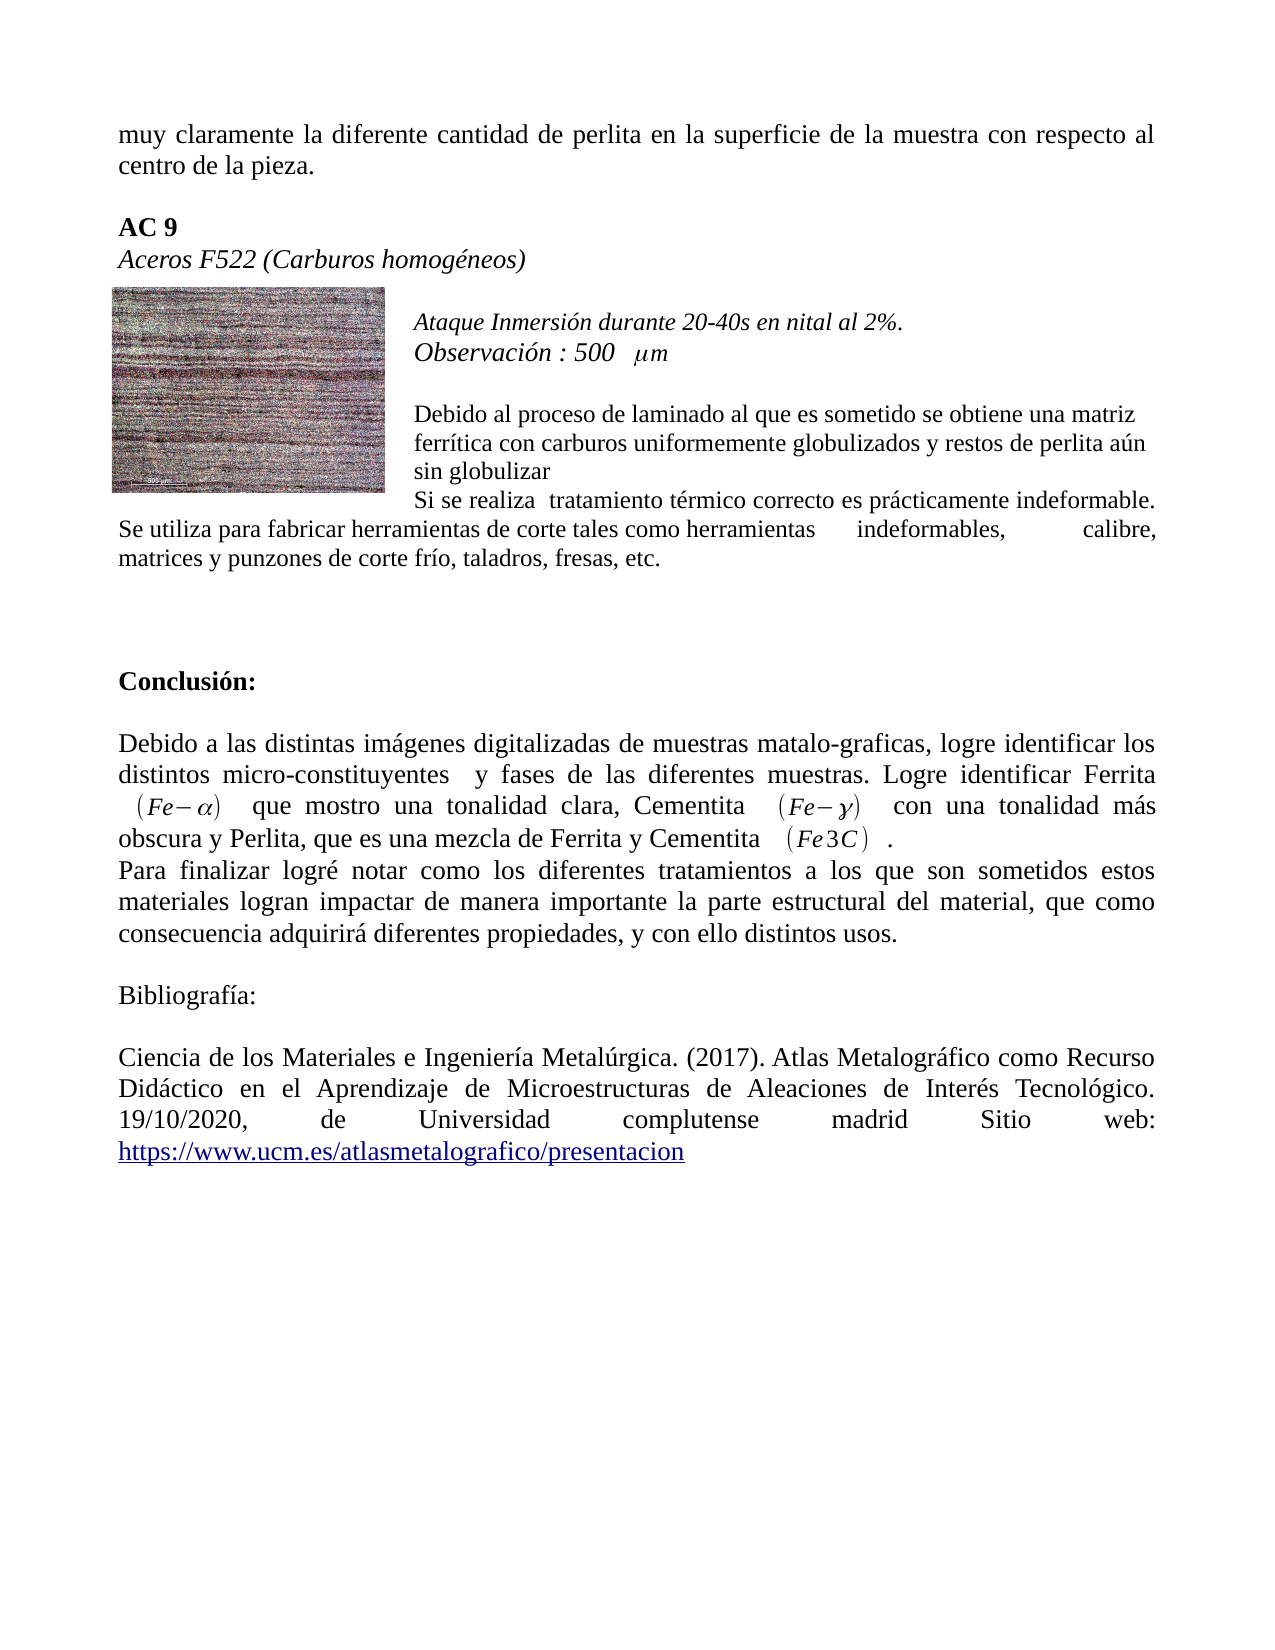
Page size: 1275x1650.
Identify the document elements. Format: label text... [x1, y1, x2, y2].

text Para finalizar logré notar como los diferentes tratamientos a los que son sometidos estos materiales logran impactar de manera importante la parte estructural del material, que como consecuencia adquirirá diferentes propiedades, y con ello distintos usos. [118, 854, 1157, 948]
text Ataque Inmersión durante 20-40s en nital al 2%. [385, 305, 1157, 336]
text Debido al proceso de laminado al que es sometido se obtiene una matriz [385, 399, 1157, 428]
text Ciencia de los Materiales e Ingeniería Metalúrgica. (2017). Atlas Metalográfico como Recurso Didáctico en el Aprendizaje de Microestructuras de Aleaciones de Interés Tecnológico. 19/10/2020, de Universidad complutense madrid Sitio web: https://www.ucm.es/atlasmetalografico/presentacion [118, 1041, 1157, 1166]
text Si se realiza tratamiento térmico correcto es prácticamente indeformable. Se utiliza para fabricar herramientas de corte tales como herramientas indeformables, calibre, matrices y punzones de corte frío, taladros, fresas, etc. [118, 485, 1157, 571]
text sin globulizar [385, 456, 1157, 485]
text AC 9 [118, 212, 1157, 243]
text muy claramente la diferente cantidad de perlita en la superficie de la muestra con respecto al centro de la pieza. [118, 118, 1157, 180]
text Observación : 500 [385, 336, 1157, 368]
text Debido a las distintas imágenes digitalizadas de muestras matalo-graficas, logre identificar los distintos micro-constituyentes y fases de las diferentes muestras. Logre identificar Ferrita que mostro una tonalidad clara, Cementita con una tonalidad más obscura y Perlita, que es una mezcla de Ferrita y Cementita . [118, 727, 1157, 854]
text Aceros F522 (Carburos homogéneos) [118, 243, 1157, 274]
text Bibliografía: [118, 979, 1157, 1010]
picture [111, 287, 385, 493]
text Conclusión: [118, 665, 1157, 696]
text ferrítica con carburos uniformemente globulizados y restos de perlita aún [385, 428, 1157, 456]
